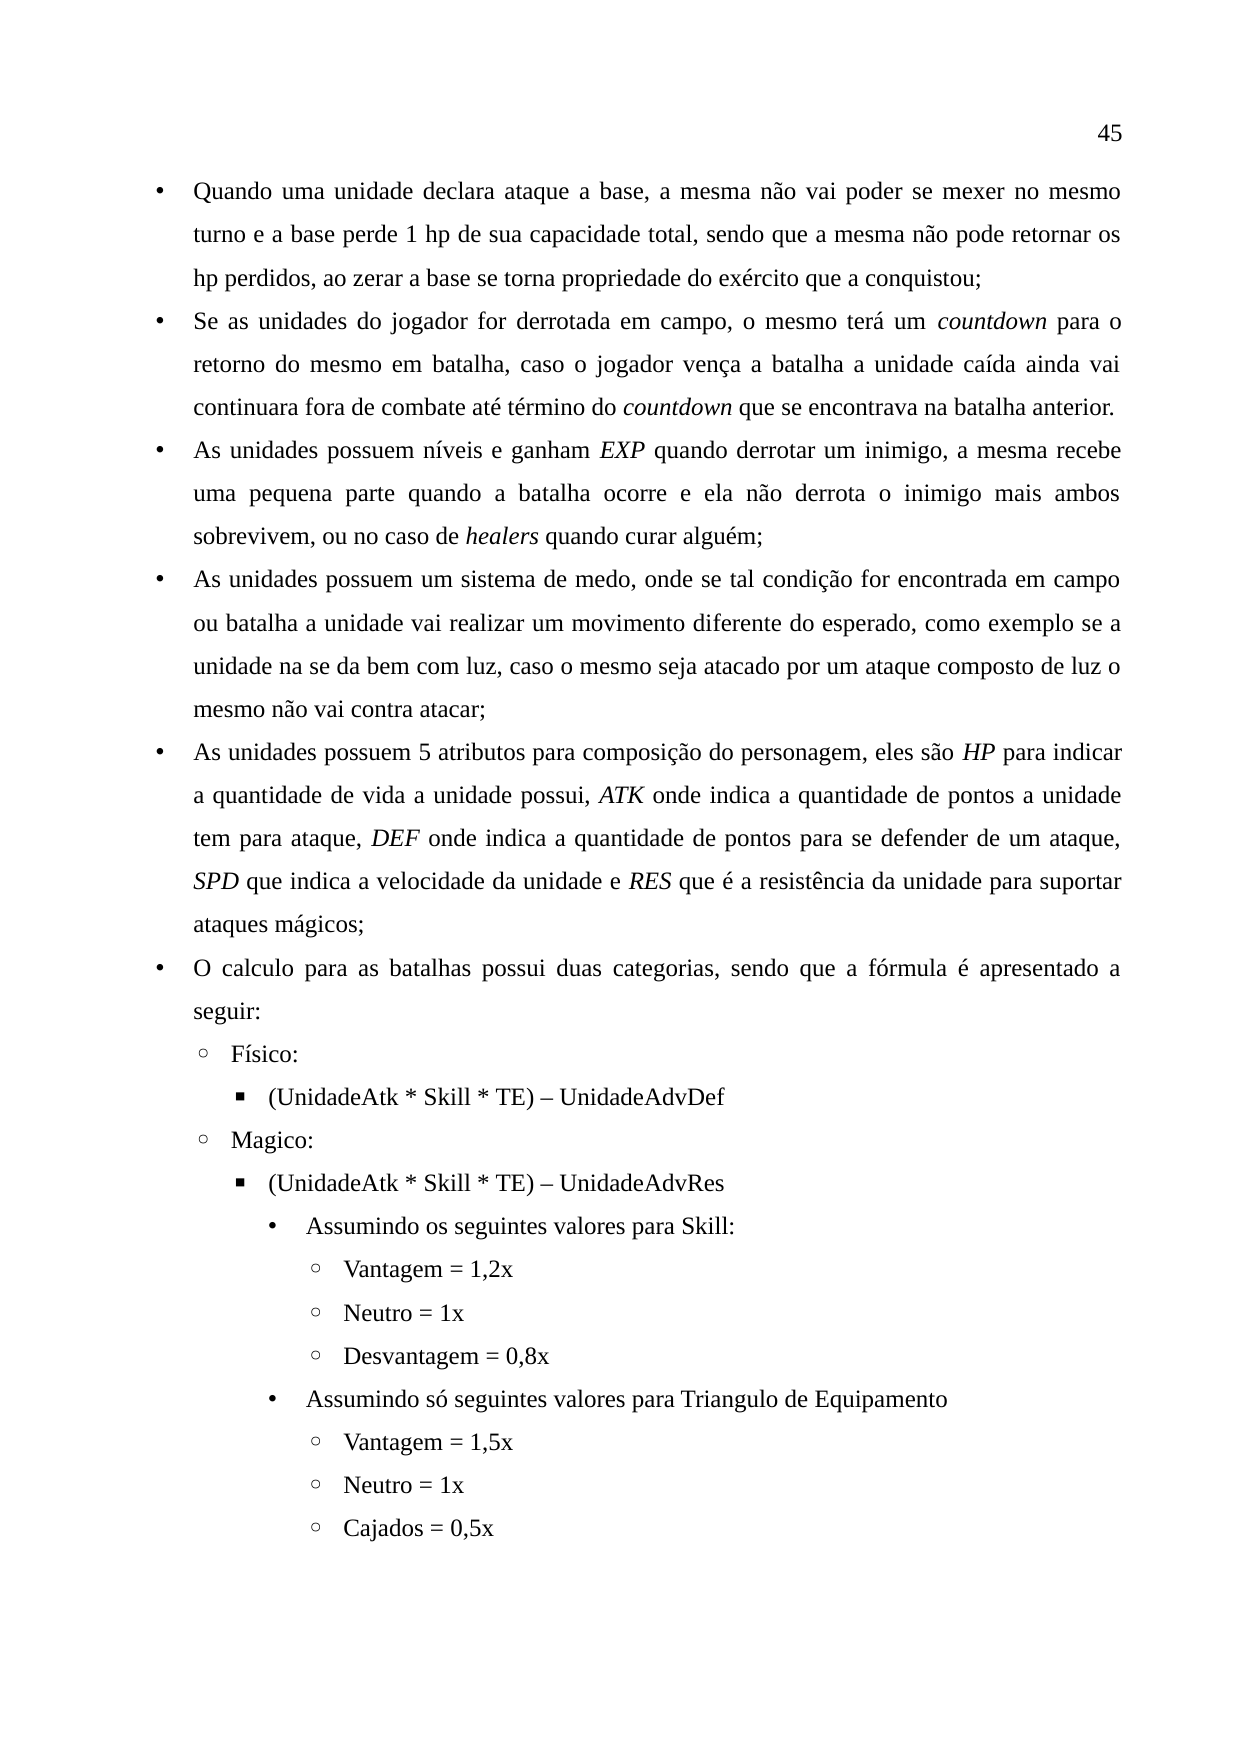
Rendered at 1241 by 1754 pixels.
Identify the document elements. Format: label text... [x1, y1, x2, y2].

list Cajados = 0,5x [306, 1513, 1122, 1542]
list Se as unidades do jogador for derrotada em campo, o mesmo terá um countdown para o retorno do mesmo em batalha, caso o jogador vença a batalha a unidade caída ainda vai continuara fora de combate até término do countdown que se encontrava na batalha anterior. [156, 306, 1122, 421]
list Magico: [193, 1125, 1122, 1154]
list Neutro = 1x [306, 1470, 1122, 1499]
list Físico: [193, 1039, 1122, 1068]
list As unidades possuem níveis e ganham EXP quando derrotar um inimigo, a mesma recebe uma pequena parte quando a batalha ocorre e ela não derrota o inimigo mais ambos sobrevivem, ou no caso de healers quando curar alguém; [156, 435, 1122, 550]
list Desvantagem = 0,8x [306, 1341, 1122, 1369]
list Vantagem = 1,5x [306, 1427, 1122, 1456]
list (UnidadeAtk * Skill * TE) – UnidadeAdvDef [231, 1082, 1122, 1111]
list Assumindo os seguintes valores para Skill: [268, 1211, 1122, 1240]
list Vantagem = 1,2x [306, 1254, 1122, 1283]
list Neutro = 1x [306, 1298, 1122, 1326]
list As unidades possuem 5 atributos para composição do personagem, eles são HP para indicar a quantidade de vida a unidade possui, ATK onde indica a quantidade de pontos a unidade tem para ataque, DEF onde indica a quantidade de pontos para se defender de um ataque, SPD que indica a velocidade da unidade e RES que é a resistência da unidade para suportar ataques mágicos; [156, 737, 1122, 938]
list Assumindo só seguintes valores para Triangulo de Equipamento [268, 1384, 1122, 1413]
list As unidades possuem um sistema de medo, onde se tal condição for encontrada em campo ou batalha a unidade vai realizar um movimento diferente do esperado, como exemplo se a unidade na se da bem com luz, caso o mesmo seja atacado por um ataque composto de luz o mesmo não vai contra atacar; [156, 564, 1122, 723]
list O calculo para as batalhas possui duas categorias, sendo que a fórmula é apresentado a seguir: [156, 953, 1122, 1024]
list (UnidadeAtk * Skill * TE) – UnidadeAdvRes [231, 1168, 1122, 1197]
list Quando uma unidade declara ataque a base, a mesma não vai poder se mexer no mesmo turno e a base perde 1 hp de sua capacidade total, sendo que a mesma não pode retornar os hp perdidos, ao zerar a base se torna propriedade do exército que a conquistou; [156, 176, 1122, 291]
